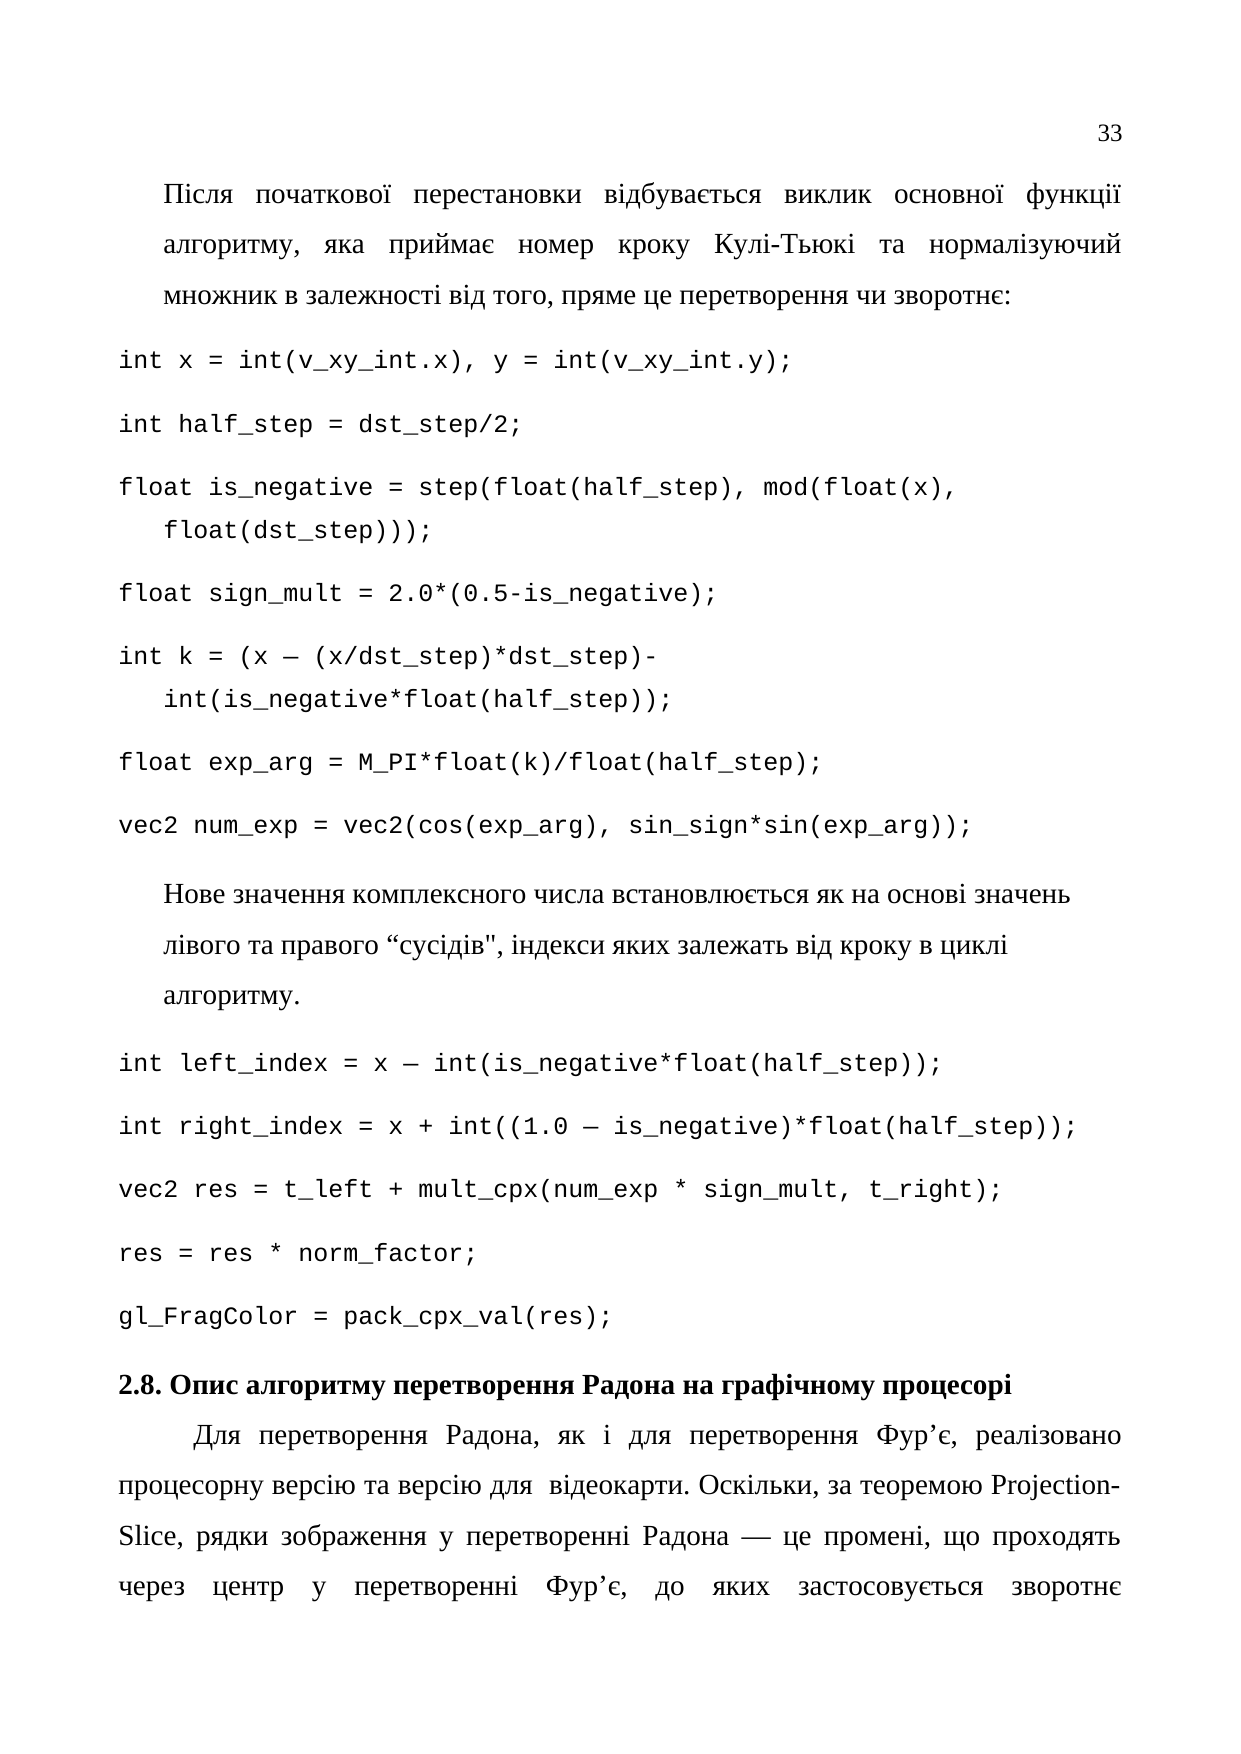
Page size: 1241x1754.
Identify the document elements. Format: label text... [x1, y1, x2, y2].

list gl_FragColor = pack_cpx_val(res); [118, 1303, 1122, 1332]
list res = res * norm_factor; [118, 1240, 1122, 1268]
list float sign_mult = 2.0*(0.5-is_negative); [118, 581, 1122, 609]
list Для перетворення Радона, як і для перетворення Фур’є, реалізовано процесорну версію та версію для відеокарти. Оскільки, за теоремою Projection-Slice, рядки зображення у перетворенні Радона — це промені, що проходять через центр у перетворенні Фур’є, до яких застосовується зворотнє [118, 1417, 1122, 1602]
subtitle 2.8. Опис алгоритму перетворення Радона на графічному процесорі [118, 1367, 1122, 1400]
list int right_index = x + int((1.0 — is_negative)*float(half_step)); [118, 1113, 1122, 1142]
list int k = (x — (x/dst_step)*dst_step)-int(is_negative*float(half_step)); [118, 644, 1122, 715]
list int left_index = x — int(is_negative*float(half_step)); [118, 1050, 1122, 1078]
list Нове значення комплексного числа встановлюється як на основі значень лівого та правого “сусідів", індекси яких залежать від кроку в циклі алгоритму. [118, 876, 1122, 1012]
list int x = int(v_xy_int.x), y = int(v_xy_int.y); [118, 348, 1122, 376]
list vec2 num_exp = vec2(cos(exp_arg), sin_sign*sin(exp_arg)); [118, 813, 1122, 841]
list vec2 res = t_left + mult_cpx(num_exp * sign_mult, t_right); [118, 1177, 1122, 1205]
list float exp_arg = M_PI*float(k)/float(half_step); [118, 750, 1122, 778]
list Після початкової перестановки відбувається виклик основної функції алгоритму, яка приймає номер кроку Кулі-Тьюкі та нормалізуючий множник в залежності від того, пряме це перетворення чи зворотнє: [118, 176, 1122, 311]
list float is_negative = step(float(half_step), mod(float(x), float(dst_step))); [118, 475, 1122, 546]
list int half_step = dst_step/2; [118, 411, 1122, 440]
